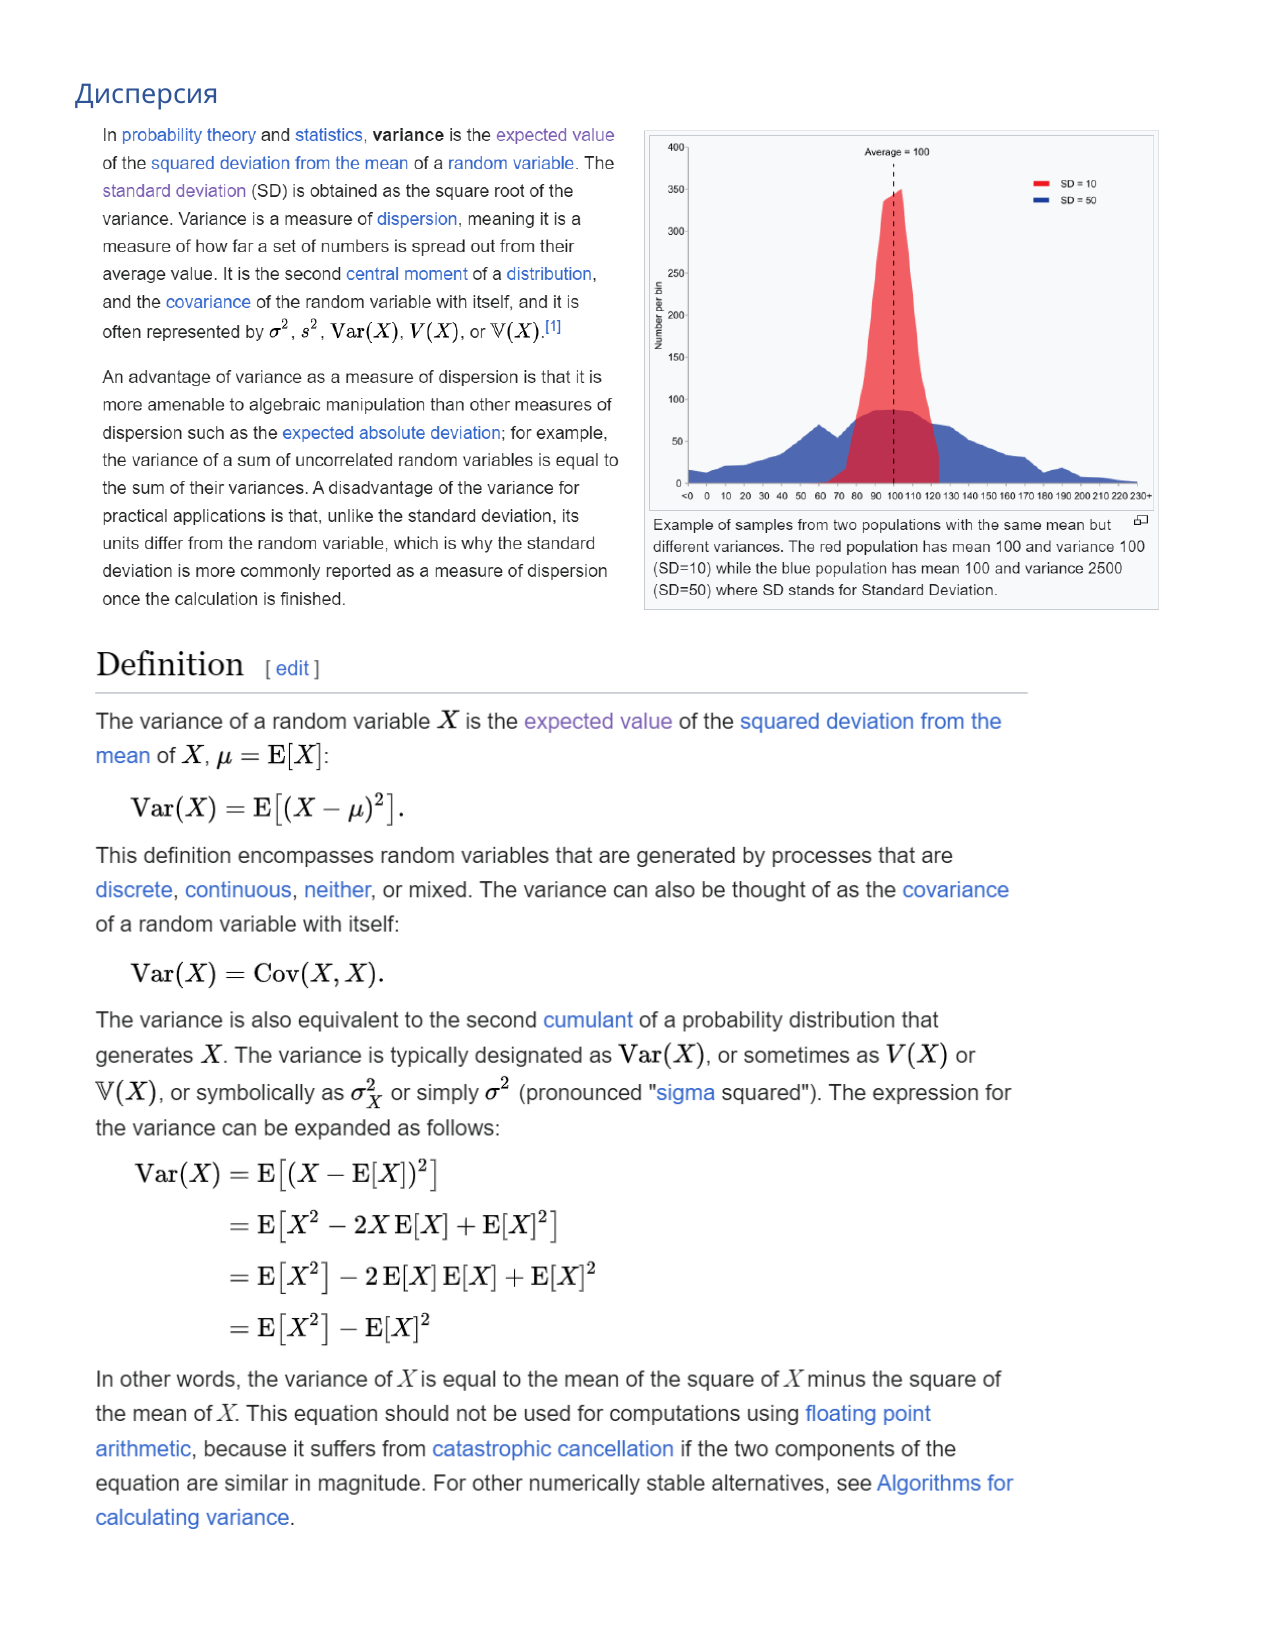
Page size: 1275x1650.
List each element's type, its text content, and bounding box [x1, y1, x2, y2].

picture [75, 642, 1050, 1532]
subtitle Дисперсия [75, 75, 1200, 112]
picture [75, 114, 1212, 624]
